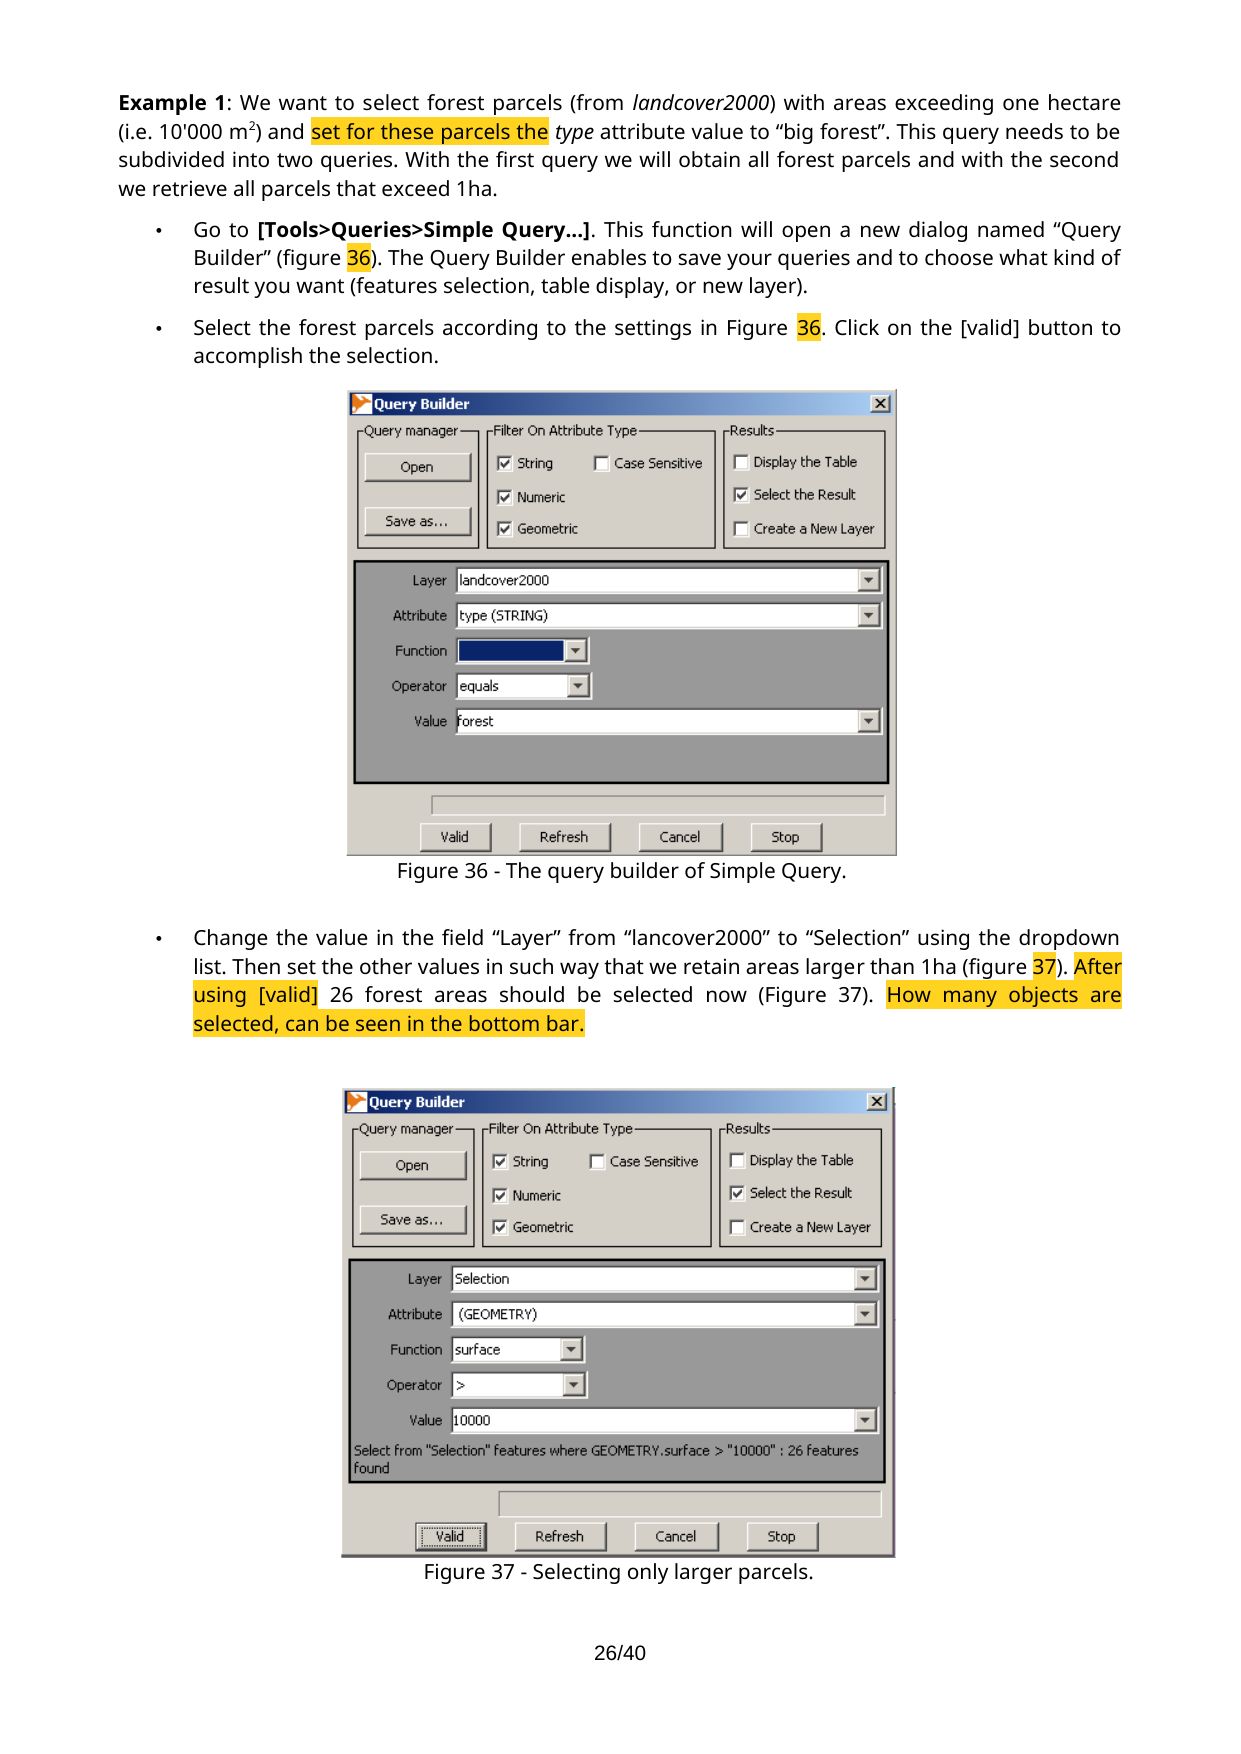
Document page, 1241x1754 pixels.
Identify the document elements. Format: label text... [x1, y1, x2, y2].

picture [341, 1087, 896, 1558]
text Example 1: We want to select forest parcels (from landcover2000) with areas exceeding one hectare (i.e. 10'000 m2) and set for these parcels the type attribute value to “big forest”. This query needs to be subdivided into two queries. With the first query we will obtain all forest parcels and with the second we retrieve all parcels that exceed 1ha. [118, 88, 1122, 202]
list Figure 37 - Selecting only larger parcels. [301, 1100, 936, 1586]
list Change the value in the field “Layer” from “lancover2000” to “Selection” using the dropdown list. Then set the other values in such way that we retain areas larger than 1ha (figure 37). After using [valid] 26 forest areas should be selected now (Figure 37). How many objects are selected, can be seen in the bottom bar. [156, 923, 1122, 1037]
list Select the forest parcels according to the settings in Figure 36. Click on the [valid] button to accomplish the selection. [156, 313, 1122, 369]
text Figure 36 - The query builder of Simple Query. [305, 402, 939, 884]
picture [346, 389, 897, 856]
list Go to [Tools>Queries>Simple Query...]. This function will open a new dialog named “Query Builder” (figure 36). The Query Builder enables to save your queries and to choose what kind of result you want (features selection, table display, or new layer). [156, 215, 1122, 300]
